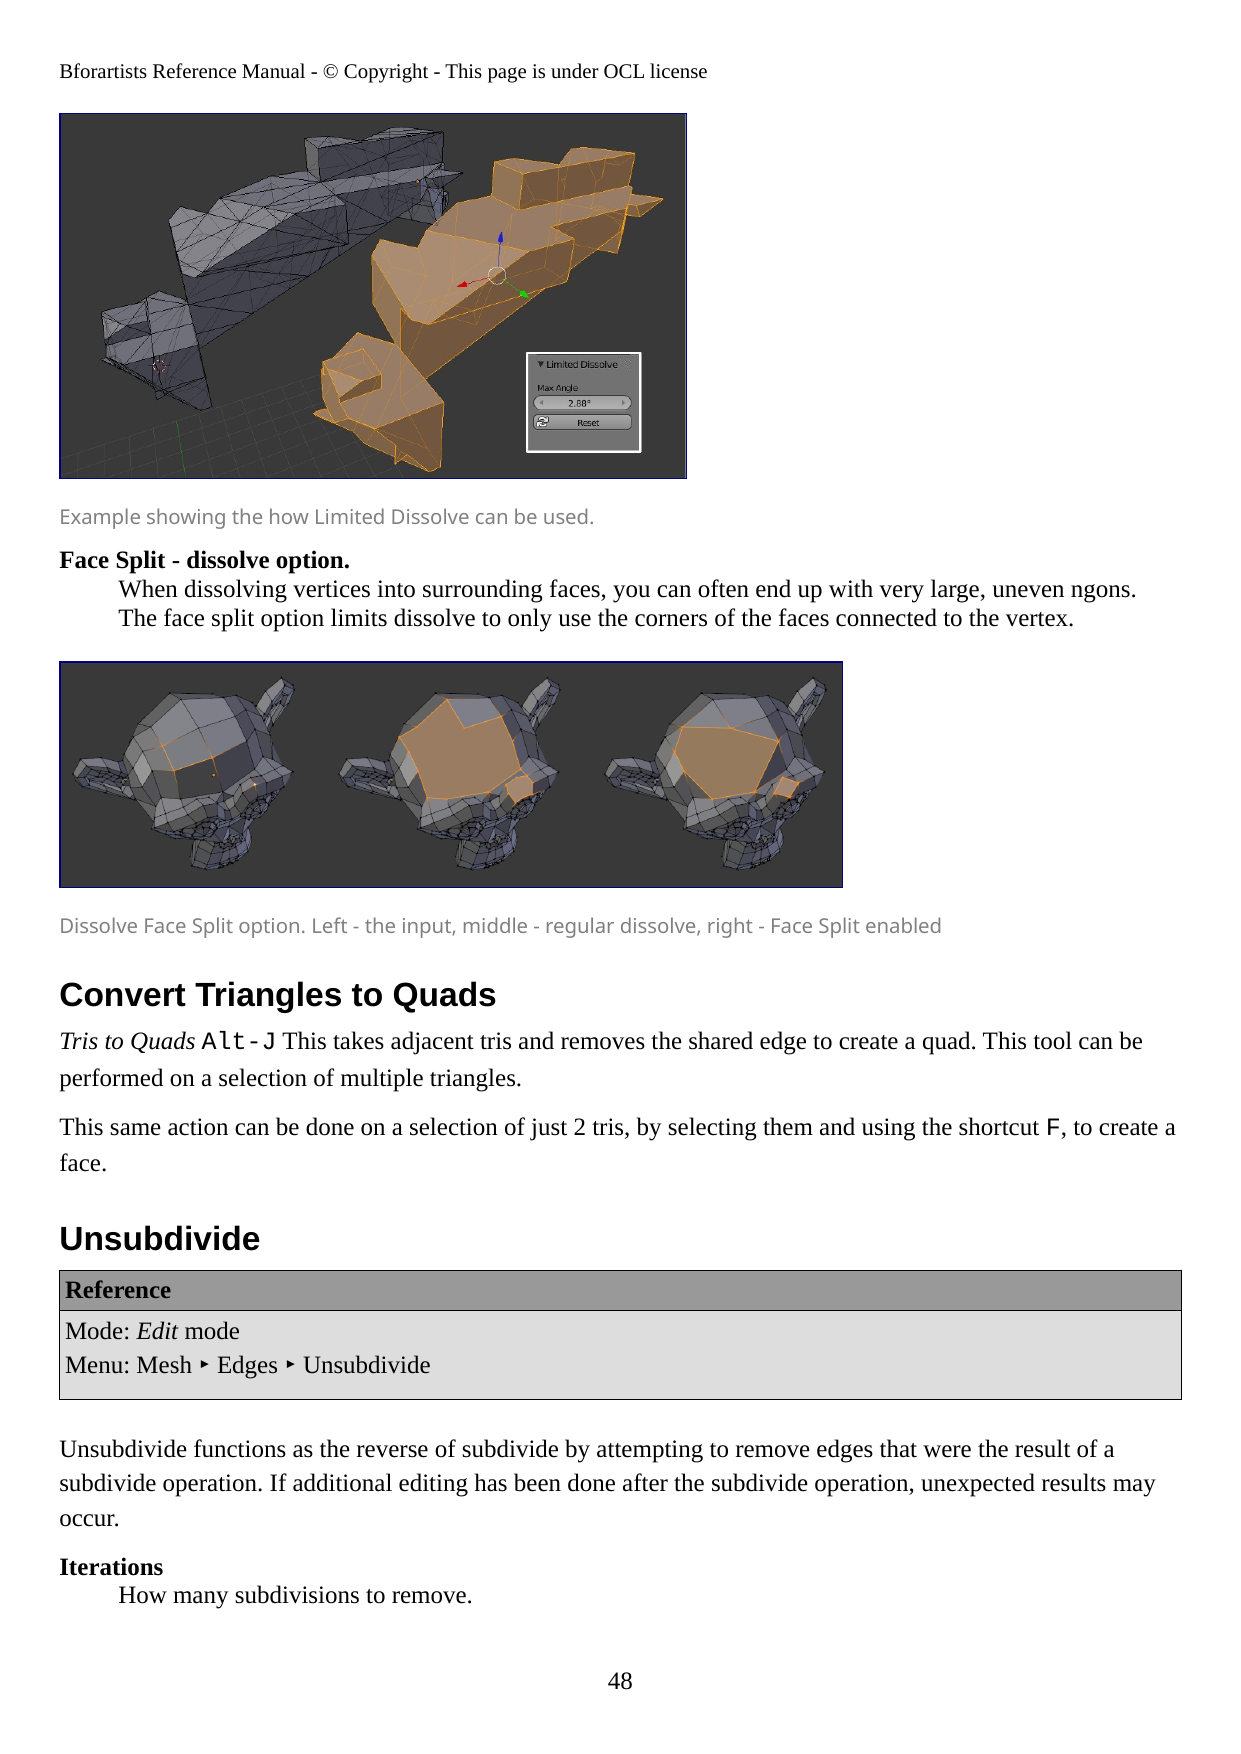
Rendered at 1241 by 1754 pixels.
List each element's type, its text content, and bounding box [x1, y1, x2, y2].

picture [61, 114, 686, 478]
text Dissolve Face Split option. Left - the input, middle - regular dissolve, right - Face Split enabled [59, 908, 1181, 940]
subtitle Face Split - dissolve option. [59, 545, 1181, 574]
table_cell Mode: Edit mode Menu: Mesh ‣ Edges ‣ Unsubdivide [60, 1311, 1181, 1399]
picture [61, 663, 842, 887]
table_header Reference [60, 1271, 1181, 1310]
subtitle Iterations [59, 1552, 1181, 1581]
text Example showing the how Limited Dissolve can be used. [59, 499, 1181, 531]
subtitle Unsubdivide [59, 1218, 1181, 1257]
text This same action can be done on a selection of just 2 tris, by selecting them and using the shortcut F, to create a face. [59, 1112, 1181, 1177]
text Unsubdivide functions as the reverse of subdivide by attempting to remove edges that were the result of a subdivide operation. If additional editing has been done after the subdivide operation, unexpected results may occur. [59, 1434, 1181, 1532]
text Tris to Quads Alt-J This takes adjacent tris and removes the shared edge to create a quad. This tool can be performed on a selection of multiple triangles. [59, 1026, 1181, 1092]
subtitle Convert Triangles to Quads [59, 975, 1181, 1014]
list How many subdivisions to remove. [118, 1581, 1181, 1609]
list When dissolving vertices into surrounding faces, you can often end up with very large, uneven ngons. The face split option limits dissolve to only use the corners of the faces connected to the vertex. [118, 574, 1181, 631]
